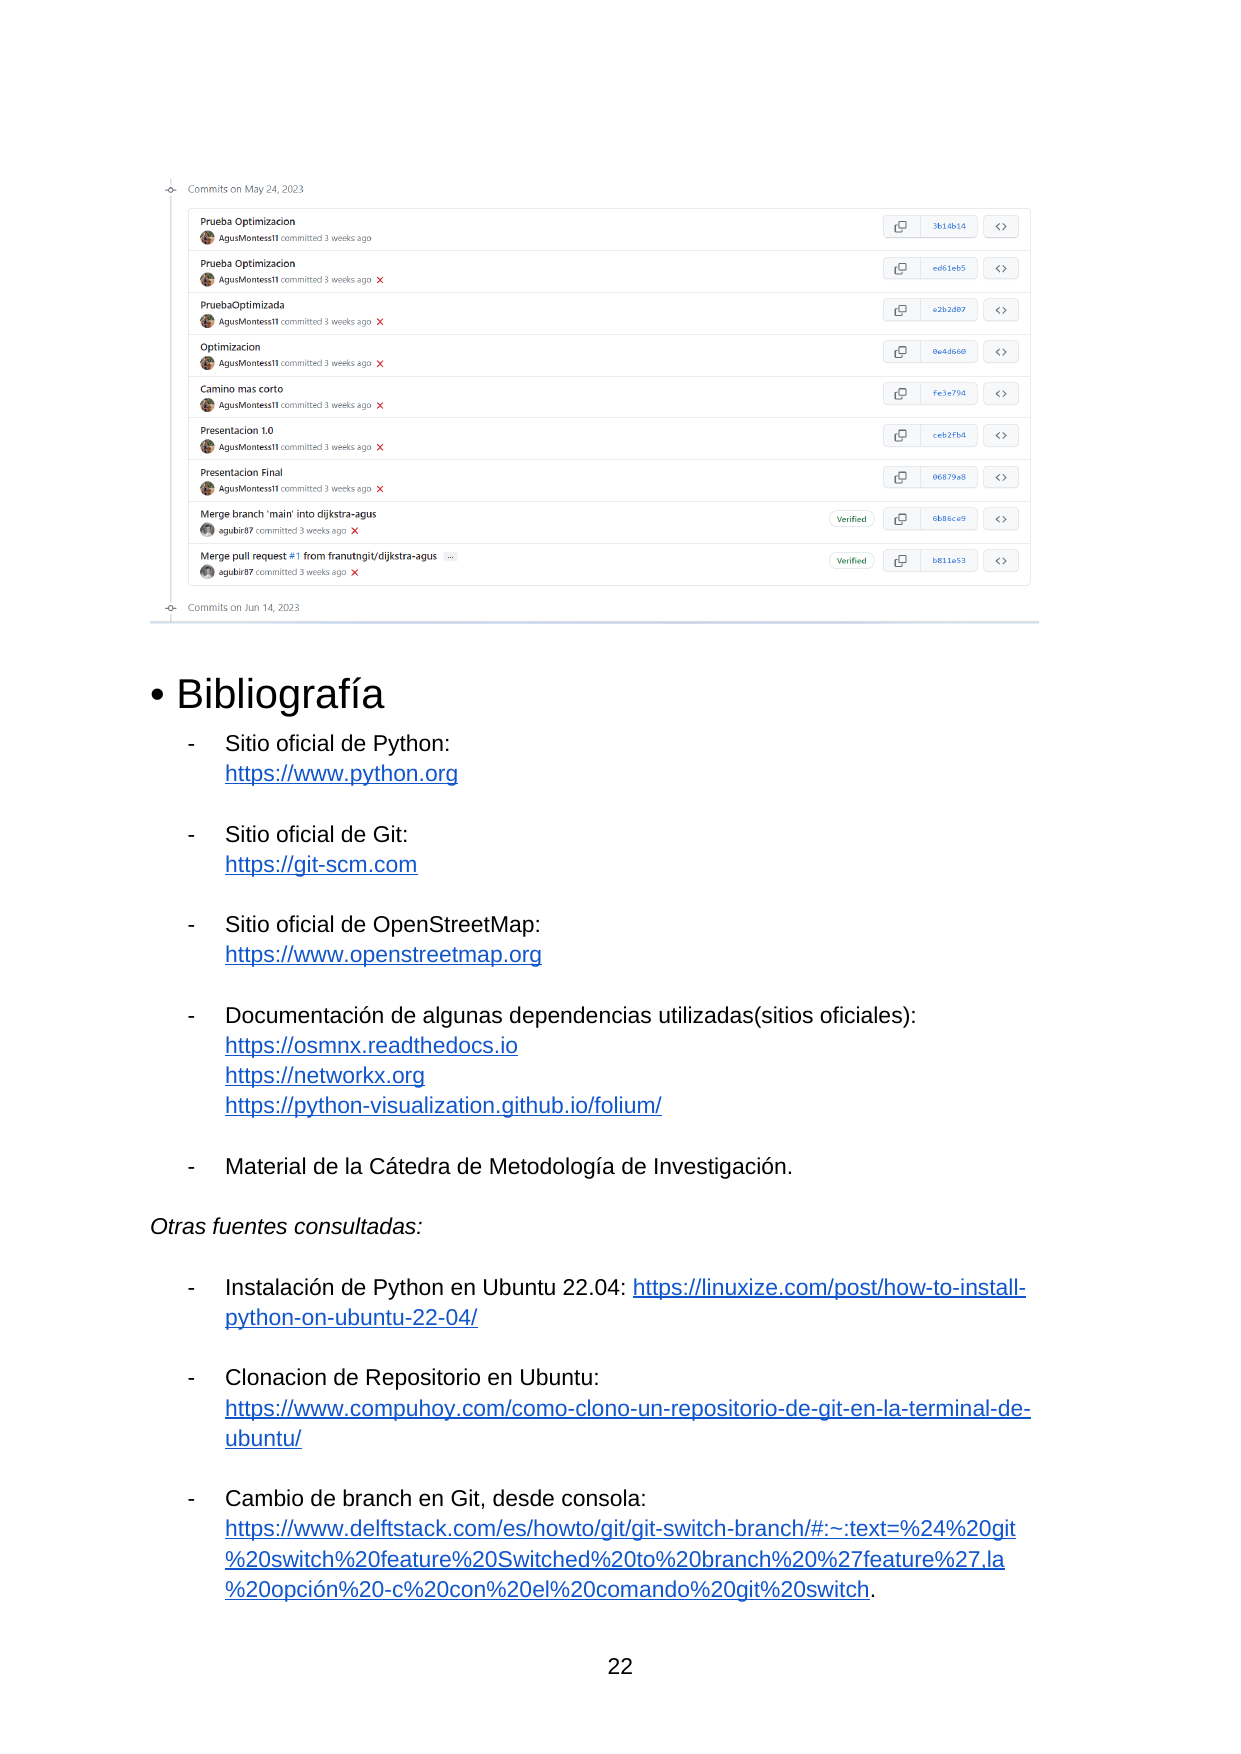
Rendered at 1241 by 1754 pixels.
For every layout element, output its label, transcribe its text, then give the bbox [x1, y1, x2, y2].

list Sitio oficial de OpenStreetMap: [187, 911, 1090, 937]
text https://www.python.org [225, 760, 1090, 786]
text https://www.delftstack.com/es/howto/git/git-switch-branch/#:~:text=%24%20git%20switch%20feature%20Switched%20to%20branch%20%27feature%27,la%20opción%20-c%20con%20el%20comando%20git%20switch. [225, 1515, 1090, 1602]
picture [150, 179, 1039, 624]
list Clonacion de Repositorio en Ubuntu: [187, 1364, 1090, 1391]
list Sitio oficial de Git: [187, 821, 1090, 847]
text https://python-visualization.github.io/folium/ [150, 1092, 1090, 1119]
text https://osmnx.readthedocs.io [150, 1032, 1090, 1058]
list Cambio de branch en Git, desde consola: [187, 1485, 1090, 1511]
text Otras fuentes consultadas: [150, 1213, 1090, 1239]
text https://www.openstreetmap.org [225, 941, 1090, 968]
list Instalación de Python en Ubuntu 22.04: https://linuxize.com/post/how-to-install-python-on-ubuntu-22-04/ [187, 1274, 1090, 1330]
list Sitio oficial de Python: [187, 730, 1090, 756]
text https://networkx.org [150, 1062, 1090, 1088]
text https://git-scm.com [225, 851, 1090, 877]
list Documentación de algunas dependencias utilizadas(sitios oficiales): [187, 1002, 1090, 1028]
list Material de la Cátedra de Metodología de Investigación. [187, 1153, 1090, 1179]
subtitle • Bibliografía [150, 669, 1090, 717]
text https://www.compuhoy.com/como-clono-un-repositorio-de-git-en-la-terminal-de-ubuntu/ [225, 1394, 1090, 1451]
